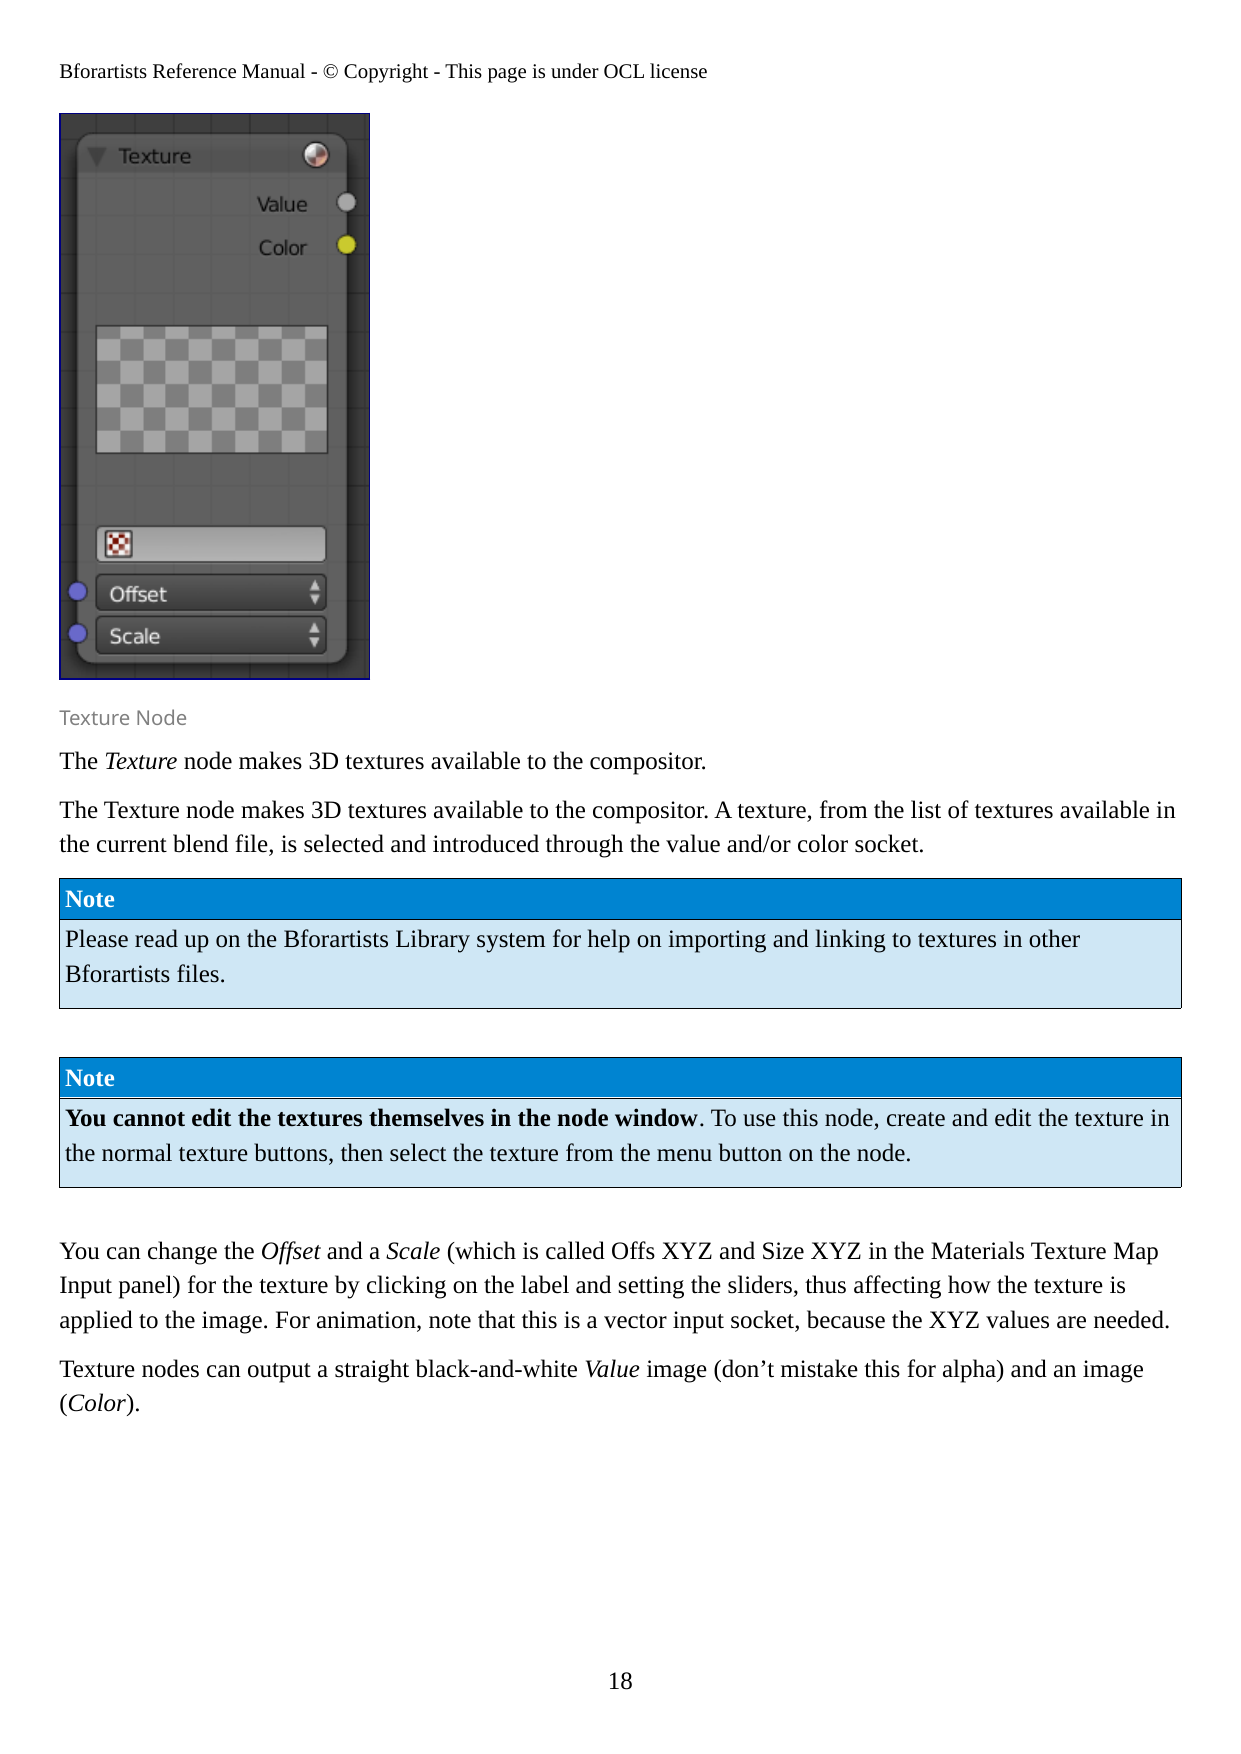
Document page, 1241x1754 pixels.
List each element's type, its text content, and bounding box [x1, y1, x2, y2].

text Texture nodes can output a straight black-and-white Value image (don’t mistake this for alpha) and an image (Color). [59, 1354, 1181, 1417]
table_header Note [60, 1058, 1181, 1097]
text You can change the Offset and a Scale (which is called Offs XYZ and Size XYZ in the Materials Texture Map Input panel) for the texture by clicking on the label and setting the sliders, thus affecting how the texture is applied to the image. For animation, note that this is a vector input socket, because the XYZ values are needed. [59, 1236, 1181, 1334]
text Texture Node [59, 700, 1181, 731]
table_cell Please read up on the Bforartists Library system for help on importing and linking to textures in other Bforartists files. [60, 920, 1181, 1008]
table_cell You cannot edit the textures themselves in the node window. To use this node, create and edit the texture in the normal texture buttons, then select the texture from the menu button on the node. [60, 1099, 1181, 1187]
text The Texture node makes 3D textures available to the compositor. A texture, from the list of textures available in the current blend file, is selected and introduced through the value and/or color socket. [59, 795, 1181, 858]
picture [61, 114, 369, 678]
text The Texture node makes 3D textures available to the compositor. [59, 746, 1181, 774]
table_header Note [60, 879, 1181, 919]
